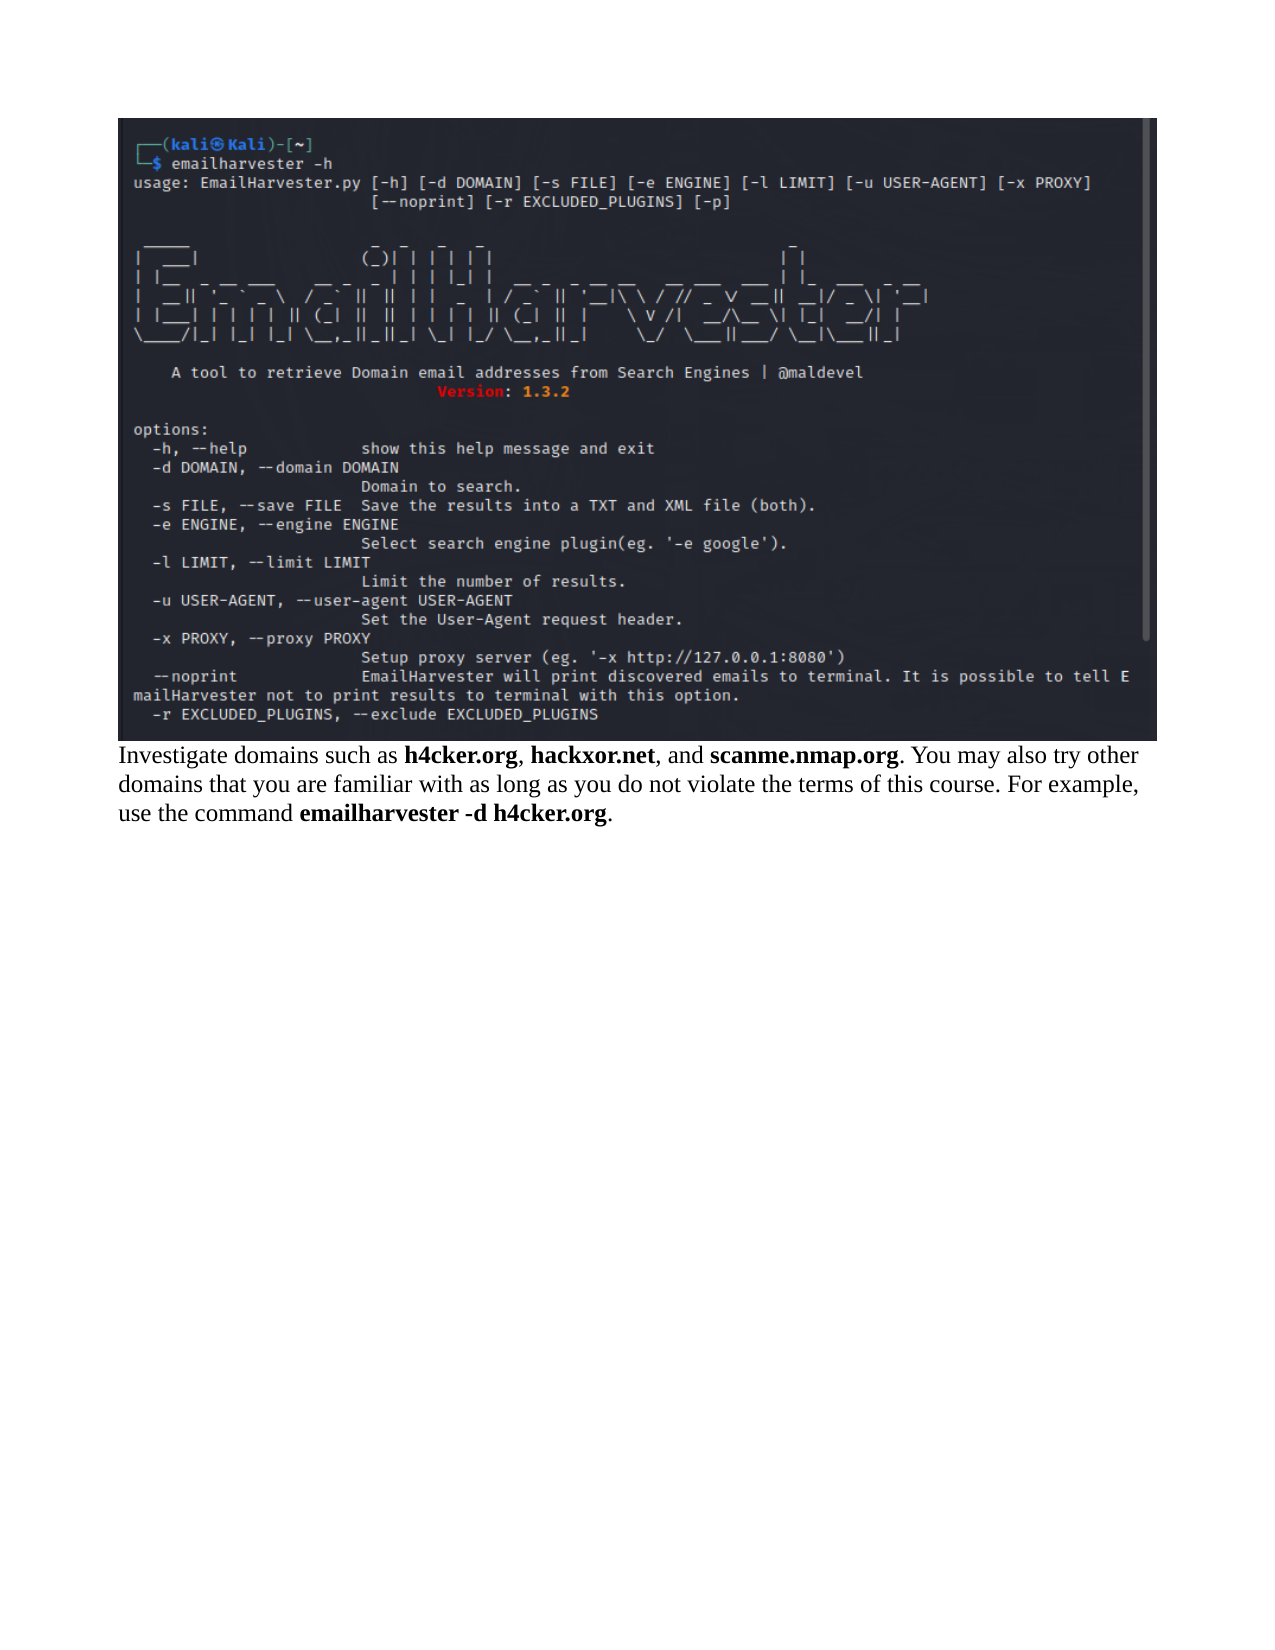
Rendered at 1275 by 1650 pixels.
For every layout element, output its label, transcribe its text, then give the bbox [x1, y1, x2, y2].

text Investigate domains such as h4cker.org, hackxor.net, and scanme.nmap.org. You may also try other domains that you are familiar with as long as you do not violate the terms of this course. For example, use the command emailharvester -d h4cker.org. [118, 741, 1157, 827]
picture [118, 118, 1157, 741]
